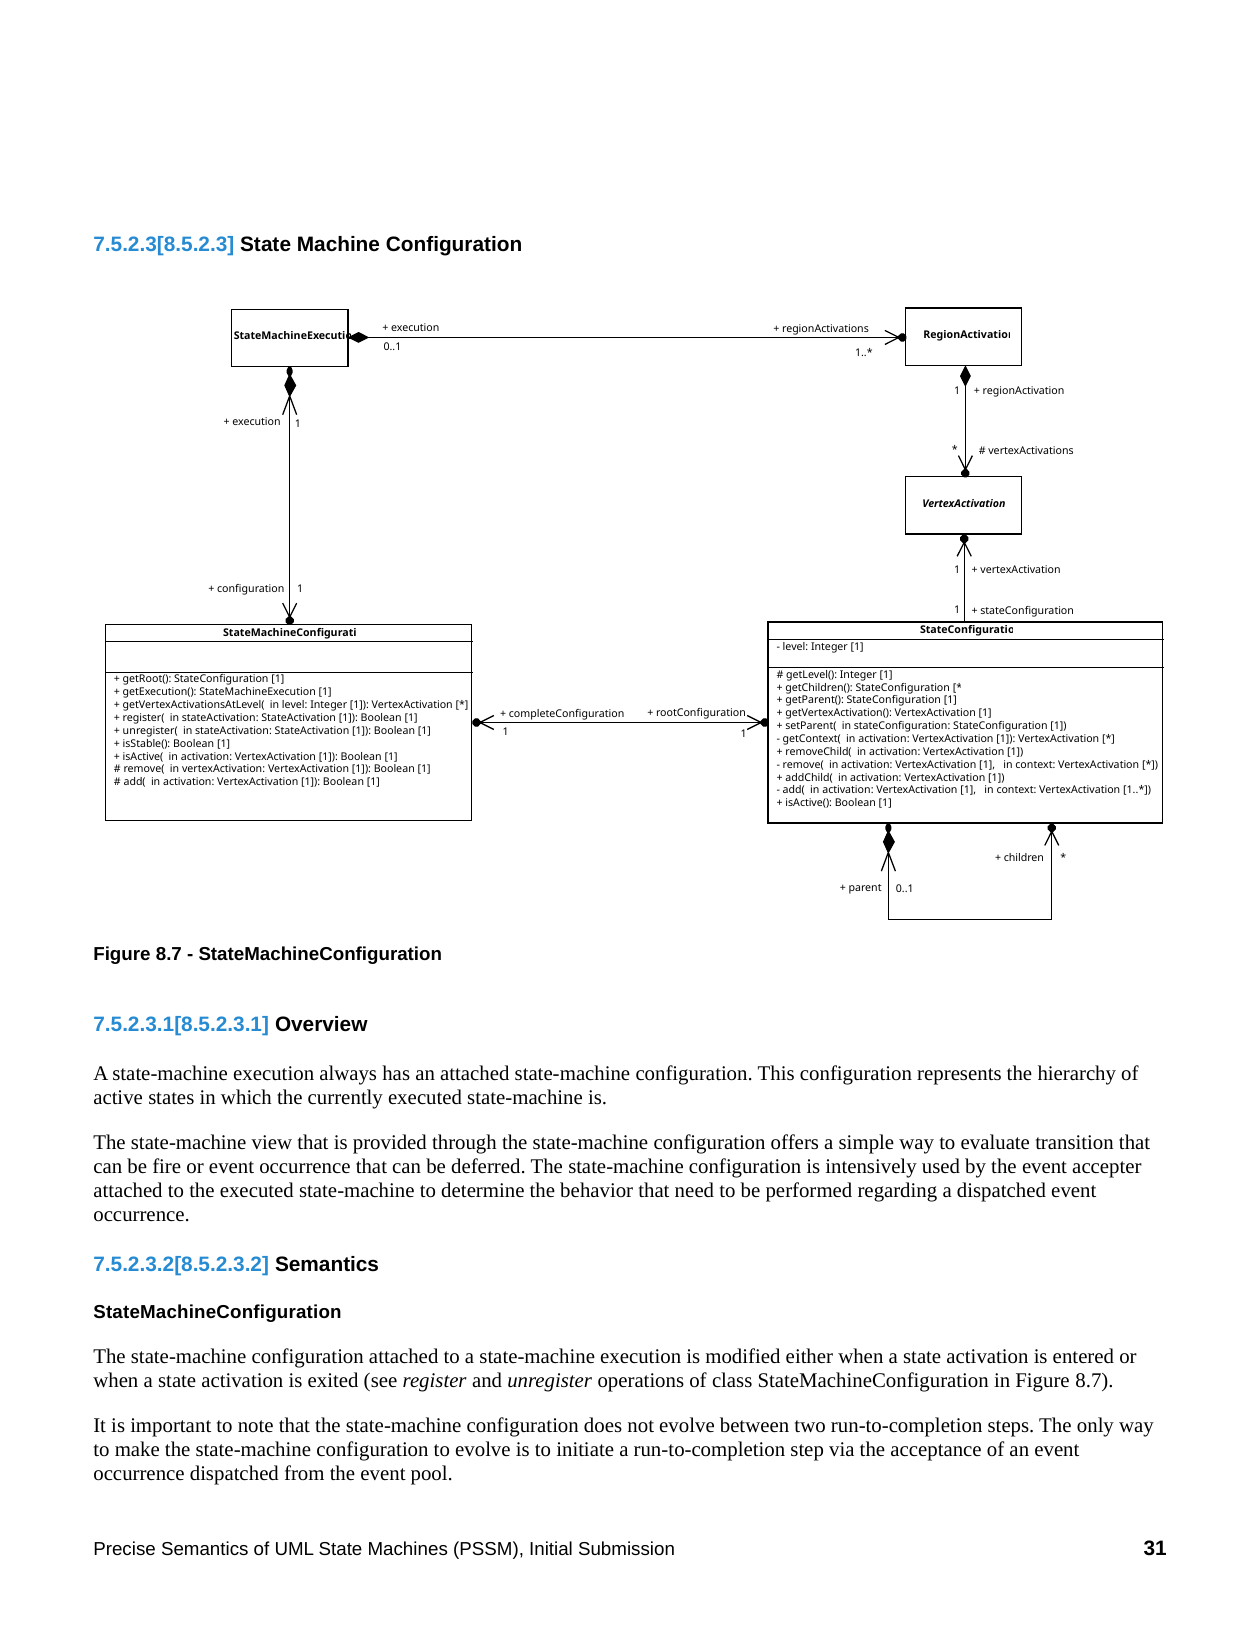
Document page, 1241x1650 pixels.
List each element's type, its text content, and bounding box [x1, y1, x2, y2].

text The state-machine view that is provided through the state-machine configuration offers a simple way to evaluate transition that can be fire or event occurrence that can be deferred. The state-machine configuration is intensively used by the event accepter attached to the executed state-machine to determine the behavior that need to be performed regarding a dispatched event occurrence. [93, 1130, 1164, 1226]
subtitle Overview [93, 1011, 1164, 1036]
text Figure 8.7 - StateMachineConfiguration [93, 293, 1176, 965]
subtitle StateMachineConfiguration [93, 1301, 1164, 1323]
text A state-machine execution always has an attached state-machine configuration. This configuration represents the hierarchy of active states in which the currently executed state-machine is. [93, 1061, 1164, 1109]
text The state-machine configuration attached to a state-machine execution is modified either when a state activation is entered or when a state activation is exited (see register and unregister operations of class StateMachineConfiguration in Figure 8.7). [93, 1344, 1164, 1392]
subtitle Semantics [93, 1251, 1164, 1276]
text It is important to note that the state-machine configuration does not evolve between two run-to-completion steps. The only way to make the state-machine configuration to evolve is to initiate a run-to-completion step via the acceptance of an event occurrence dispatched from the event pool. [93, 1413, 1164, 1485]
subtitle State Machine Configuration [93, 231, 1164, 256]
